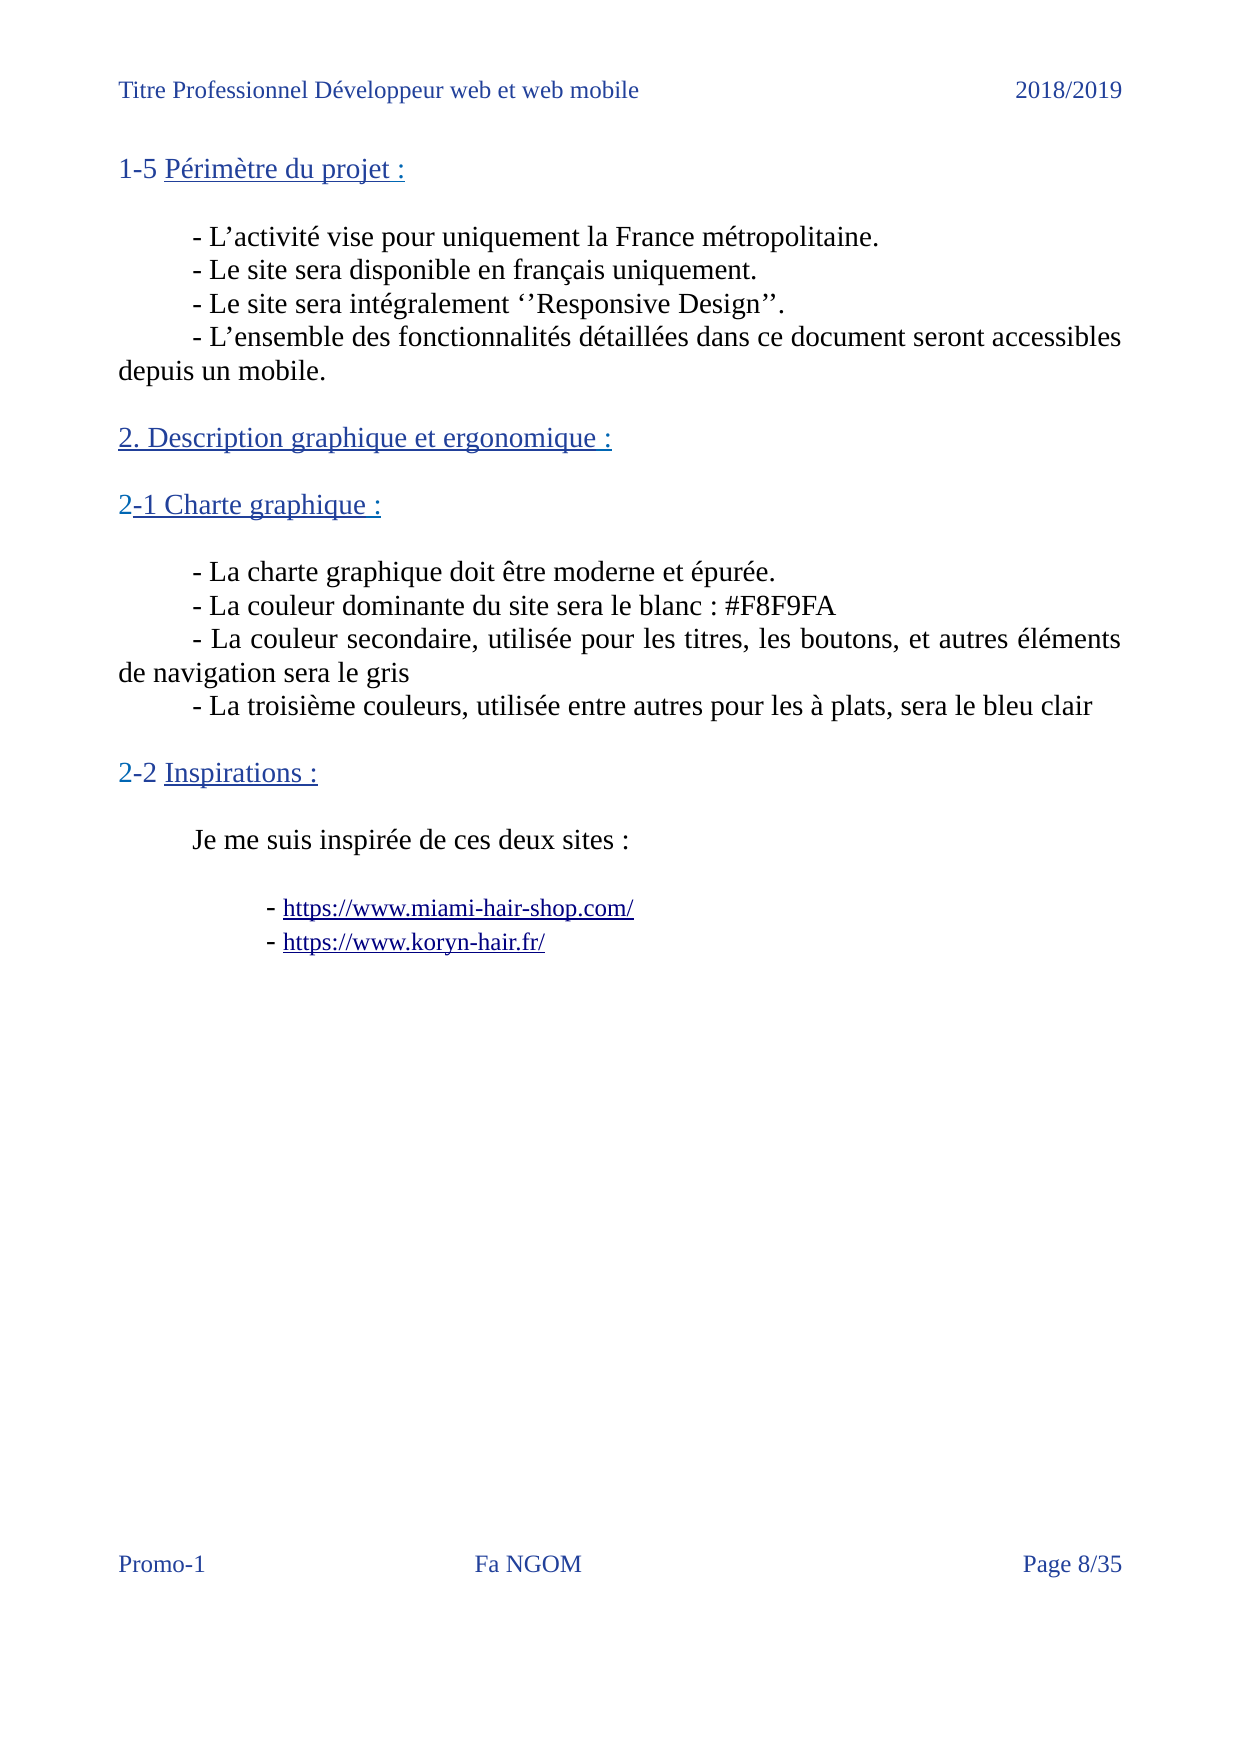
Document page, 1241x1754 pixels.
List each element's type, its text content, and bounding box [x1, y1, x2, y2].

text 2. Description graphique et ergonomique : [118, 420, 1122, 453]
text - La couleur secondaire, utilisée pour les titres, les boutons, et autres éléments de navigation sera le gris [118, 621, 1122, 688]
text - https://www.koryn-hair.fr/ [118, 923, 1122, 957]
text 2-1 Charte graphique : [118, 487, 1122, 521]
text - Le site sera intégralement ‘’Responsive Design’’. [118, 286, 1122, 319]
text 2-2 Inspirations : [118, 755, 1122, 789]
text - La charte graphique doit être moderne et épurée. [118, 554, 1122, 588]
text - https://www.miami-hair-shop.com/ [118, 889, 1122, 923]
text - L’activité vise pour uniquement la France métropolitaine. [118, 219, 1122, 252]
text - Le site sera disponible en français uniquement. [118, 252, 1122, 286]
text Je me suis inspirée de ces deux sites : [118, 822, 1122, 856]
text 1-5 Périmètre du projet : [118, 152, 1122, 185]
text - L’ensemble des fonctionnalités détaillées dans ce document seront accessibles depuis un mobile. [118, 319, 1122, 386]
text - La troisième couleurs, utilisée entre autres pour les à plats, sera le bleu clair [118, 688, 1122, 722]
text - La couleur dominante du site sera le blanc : #F8F9FA [118, 588, 1122, 621]
